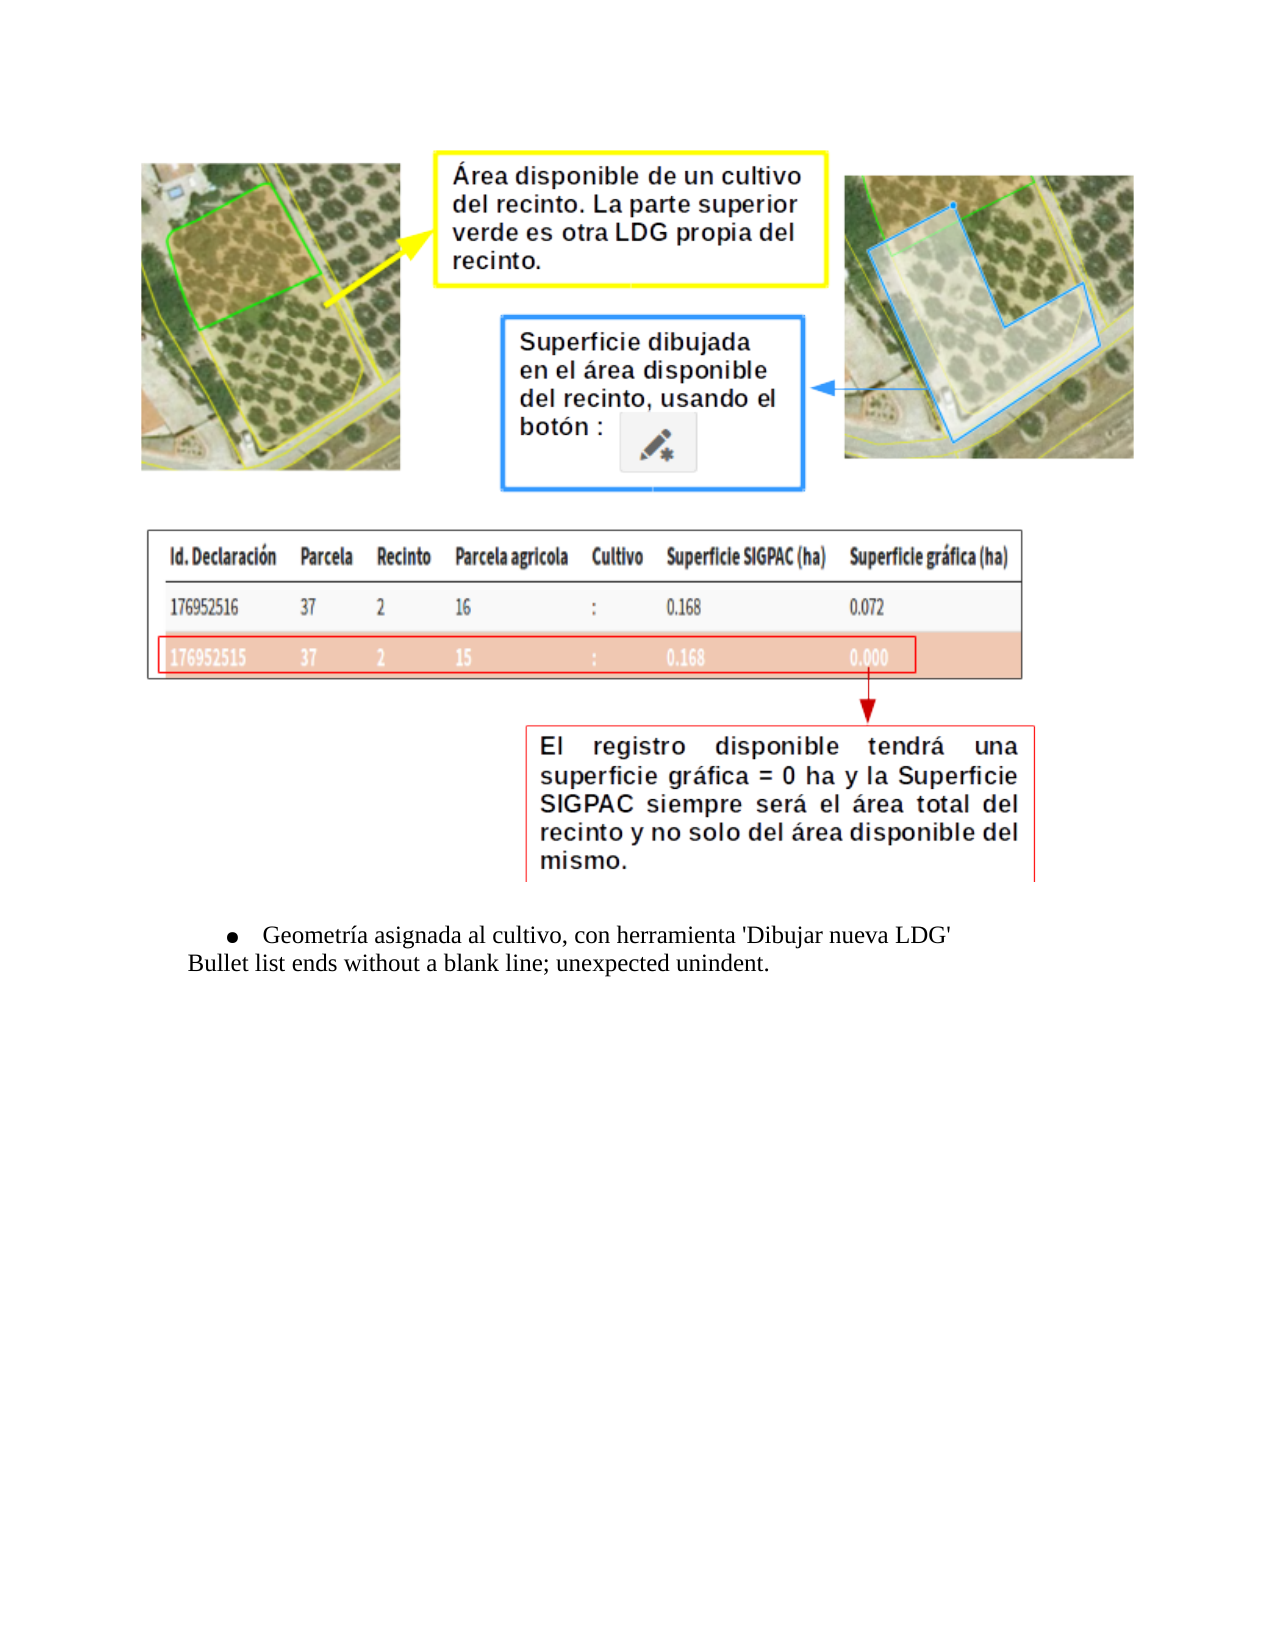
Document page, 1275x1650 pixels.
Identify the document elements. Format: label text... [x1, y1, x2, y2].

list Geometría asignada al cultivo, con herramienta 'Dibujar nueva LDG' [225, 921, 1087, 949]
picture [141, 150, 1134, 882]
text Bullet list ends without a blank line; unexpected unindent. [187, 949, 1087, 977]
